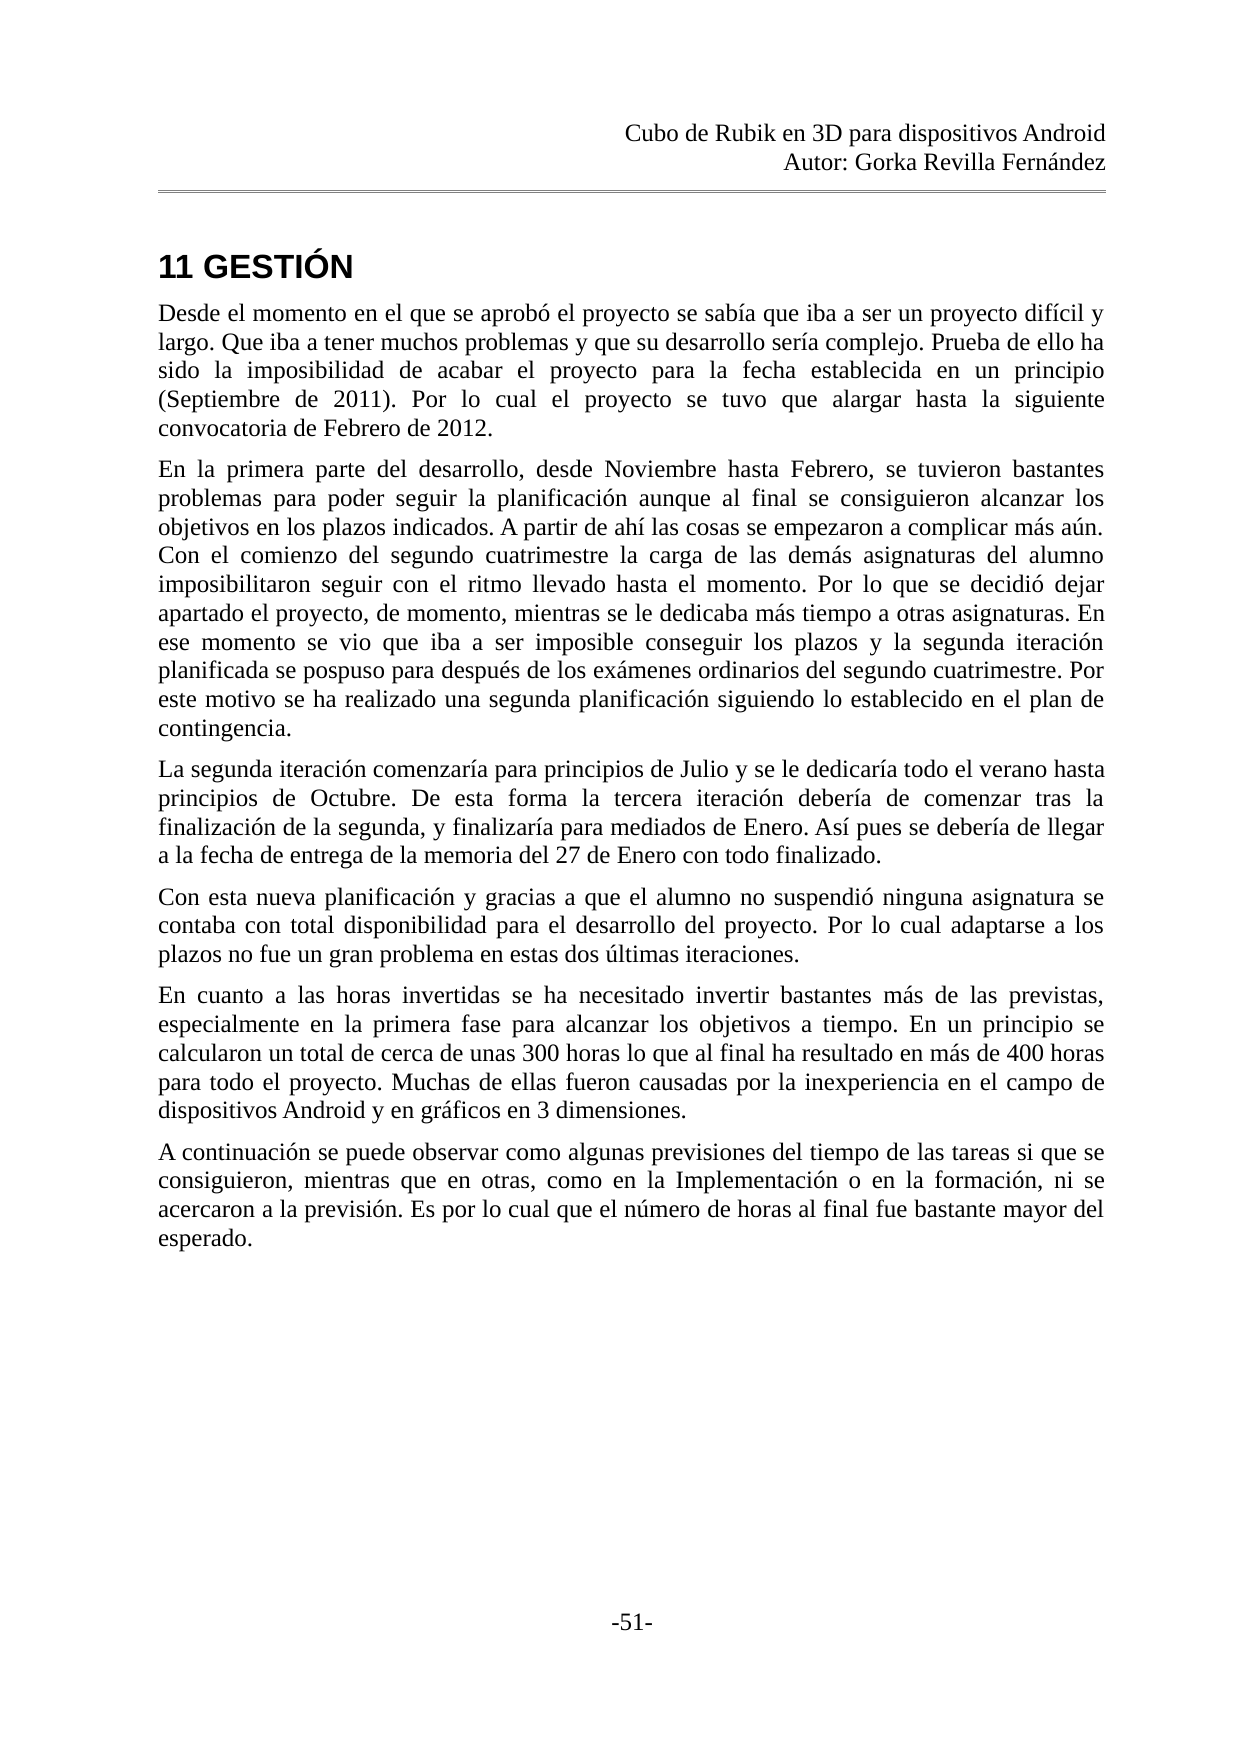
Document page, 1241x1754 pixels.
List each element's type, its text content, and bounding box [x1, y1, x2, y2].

text Desde el momento en el que se aprobó el proyecto se sabía que iba a ser un proyecto difícil y largo. Que iba a tener muchos problemas y que su desarrollo sería complejo. Prueba de ello ha sido la imposibilidad de acabar el proyecto para la fecha establecida en un principio (Septiembre de 2011). Por lo cual el proyecto se tuvo que alargar hasta la siguiente convocatoria de Febrero de 2012. [158, 298, 1106, 442]
text En cuanto a las horas invertidas se ha necesitado invertir bastantes más de las previstas, especialmente en la primera fase para alcanzar los objetivos a tiempo. En un principio se calcularon un total de cerca de unas 300 horas lo que al final ha resultado en más de 400 horas para todo el proyecto. Muchas de ellas fueron causadas por la inexperiencia en el campo de dispositivos Android y en gráficos en 3 dimensiones. [158, 980, 1106, 1124]
subtitle GESTIÓN [158, 247, 1106, 285]
text A continuación se puede observar como algunas previsiones del tiempo de las tareas si que se consiguieron, mientras que en otras, como en la Implementación o en la formación, ni se acercaron a la previsión. Es por lo cual que el número de horas al final fue bastante mayor del esperado. [158, 1137, 1106, 1252]
text En la primera parte del desarrollo, desde Noviembre hasta Febrero, se tuvieron bastantes problemas para poder seguir la planificación aunque al final se consiguieron alcanzar los objetivos en los plazos indicados. A partir de ahí las cosas se empezaron a complicar más aún. Con el comienzo del segundo cuatrimestre la carga de las demás asignaturas del alumno imposibilitaron seguir con el ritmo llevado hasta el momento. Por lo que se decidió dejar apartado el proyecto, de momento, mientras se le dedicaba más tiempo a otras asignaturas. En ese momento se vio que iba a ser imposible conseguir los plazos y la segunda iteración planificada se pospuso para después de los exámenes ordinarios del segundo cuatrimestre. Por este motivo se ha realizado una segunda planificación siguiendo lo establecido en el plan de contingencia. [158, 454, 1106, 742]
text La segunda iteración comenzaría para principios de Julio y se le dedicaría todo el verano hasta principios de Octubre. De esta forma la tercera iteración debería de comenzar tras la finalización de la segunda, y finalizaría para mediados de Enero. Así pues se debería de llegar a la fecha de entrega de la memoria del 27 de Enero con todo finalizado. [158, 754, 1106, 869]
text Con esta nueva planificación y gracias a que el alumno no suspendió ninguna asignatura se contaba con total disponibilidad para el desarrollo del proyecto. Por lo cual adaptarse a los plazos no fue un gran problema en estas dos últimas iteraciones. [158, 882, 1106, 968]
